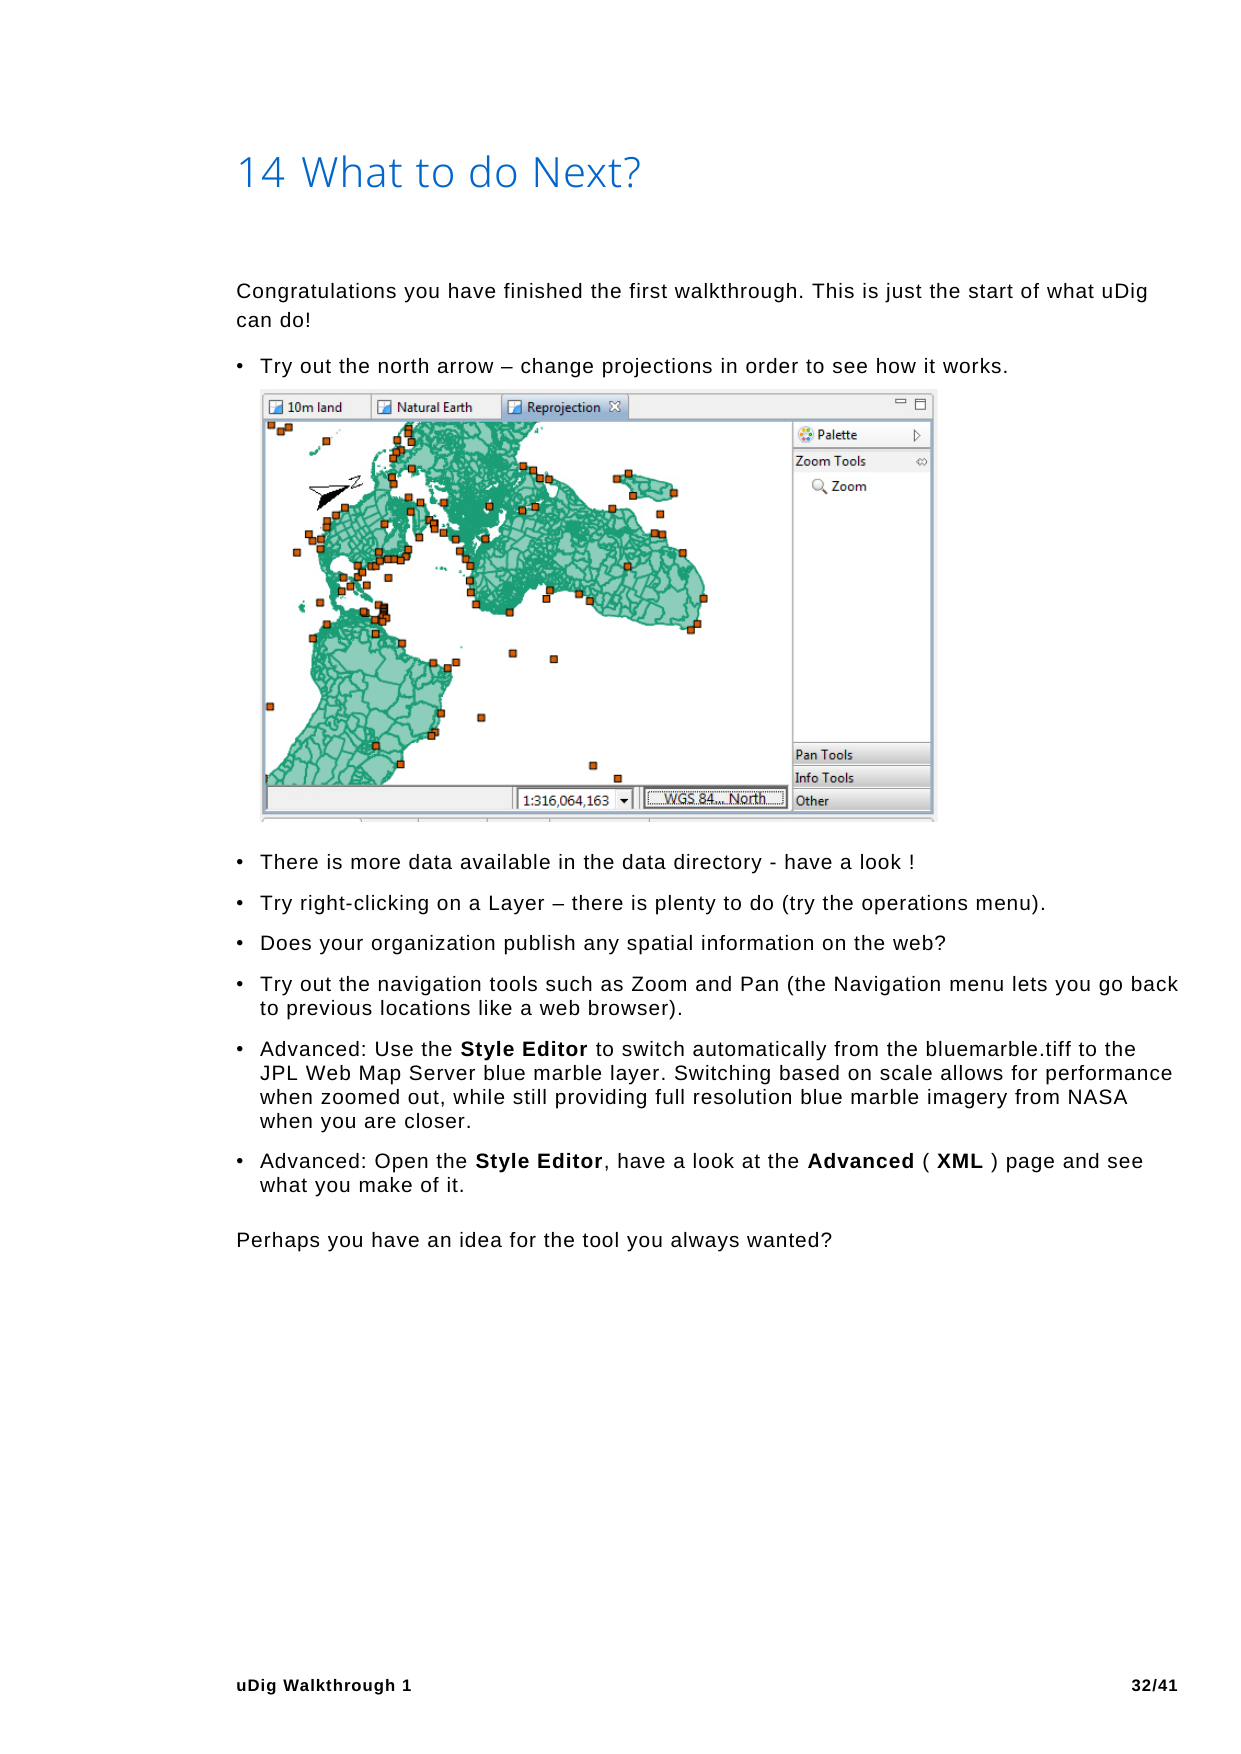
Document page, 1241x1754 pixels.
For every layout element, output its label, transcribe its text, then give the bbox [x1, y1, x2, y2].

picture [259, 389, 938, 822]
text Congratulations you have finished the first walkthrough. This is just the start of what uDig can do! [236, 279, 1181, 332]
text Perhaps you have an idea for the tool you always wanted? [236, 1214, 1181, 1252]
subtitle What to do Next? [236, 143, 1181, 200]
list There is more data available in the data directory - have a look ! [236, 849, 1181, 874]
list Try out the navigation tools such as Zoom and Pan (the Navigation menu lets you go back to previous locations like a web browser). [236, 972, 1181, 1020]
list Try right-clicking on a Layer – there is plenty to do (try the operations menu). [236, 890, 1181, 914]
list Does your organization publish any spatial information on the web? [236, 931, 1181, 955]
list Advanced: Open the Style Editor, have a look at the Advanced ( XML ) page and see what you make of it. [236, 1149, 1181, 1197]
list Advanced: Use the Style Editor to switch automatically from the bluemarble.tiff to the JPL Web Map Server blue marble layer. Switching based on scale allows for performance when zoomed out, while still providing full resolution blue marble imagery from NASA when you are closer. [236, 1036, 1181, 1132]
list Try out the north arrow – change projections in order to see how it works. [236, 354, 1181, 833]
